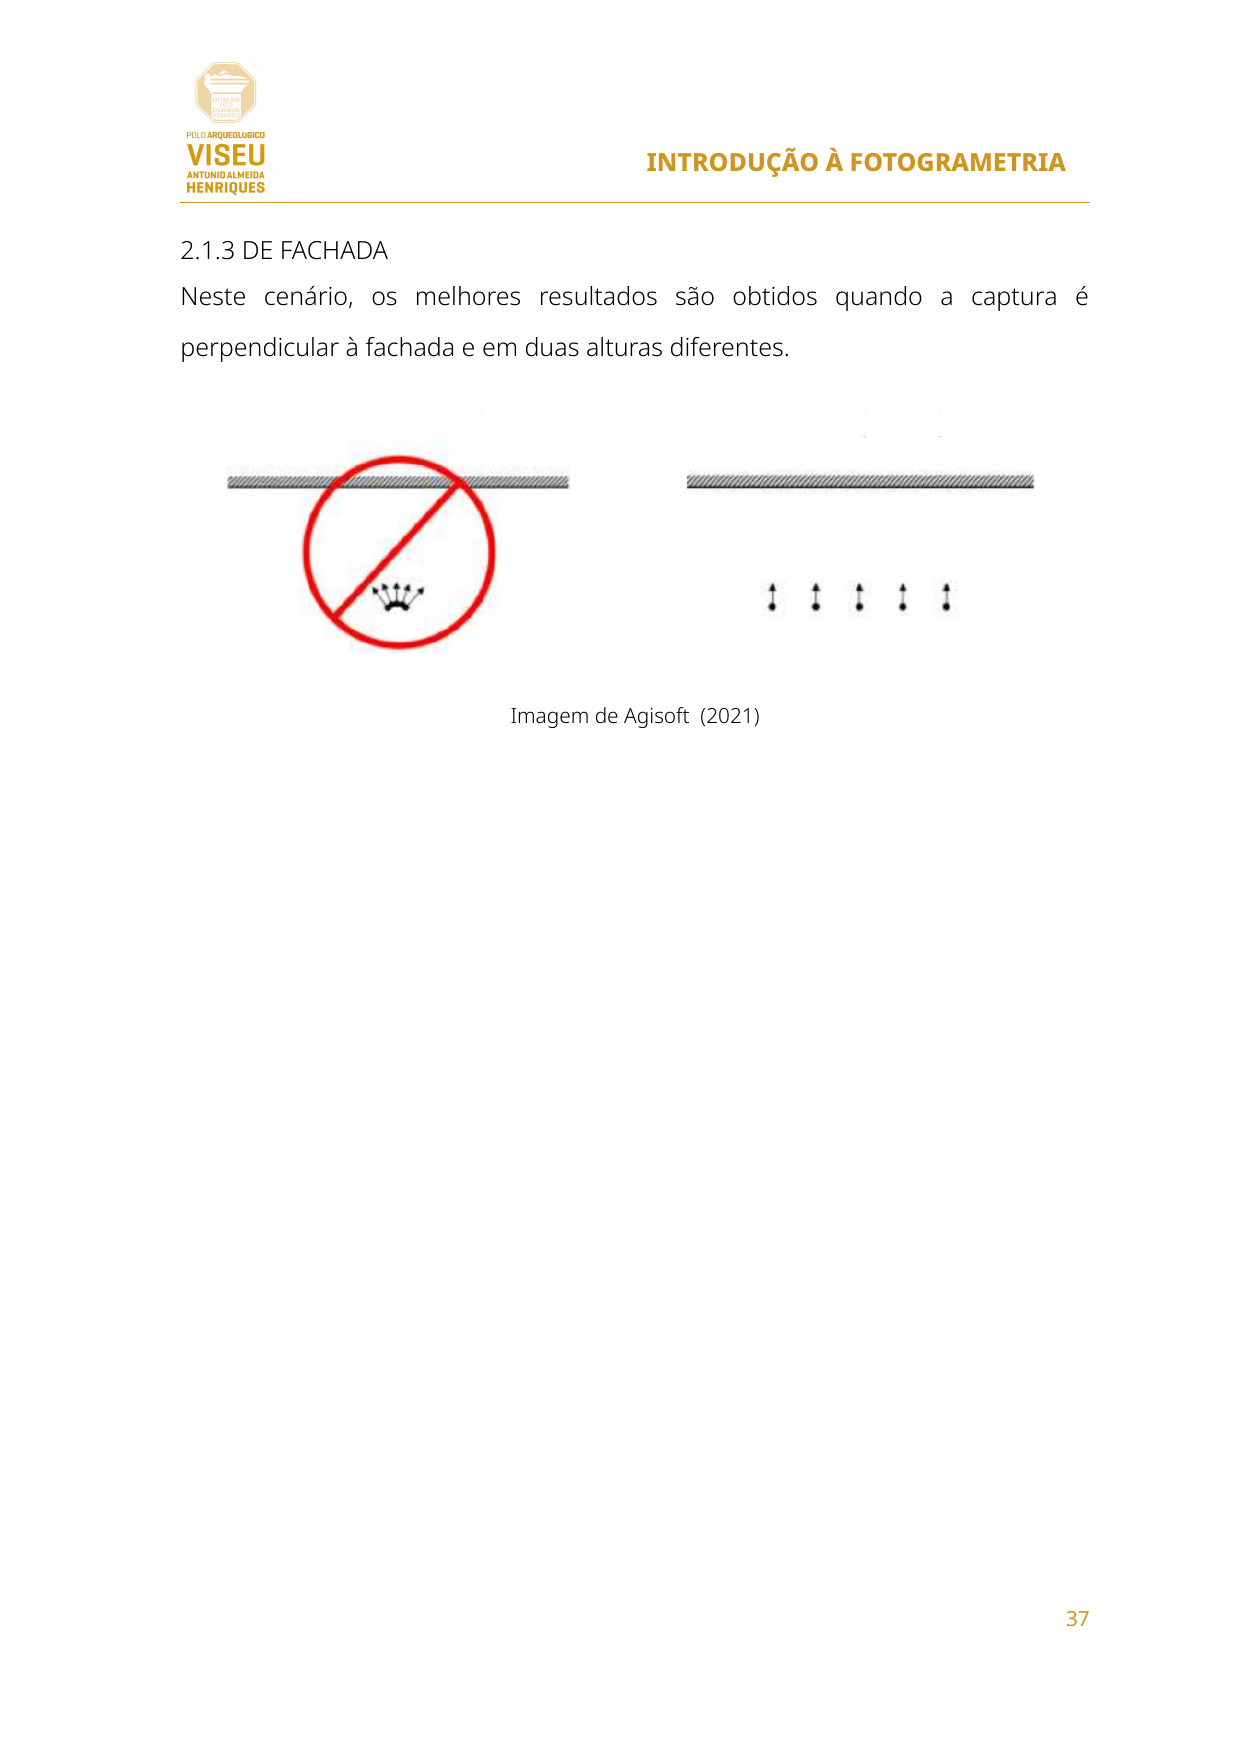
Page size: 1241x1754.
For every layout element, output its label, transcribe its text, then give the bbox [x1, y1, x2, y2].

picture [180, 393, 1090, 702]
picture [184, 54, 300, 202]
text Neste cenário, os melhores resultados são obtidos quando a captura é perpendicular à fachada e em duas alturas diferentes. [180, 279, 1090, 364]
subtitle 2.1.3 De Fachada [180, 232, 1090, 266]
text Imagem de Agisoft (2021) [180, 702, 1090, 730]
